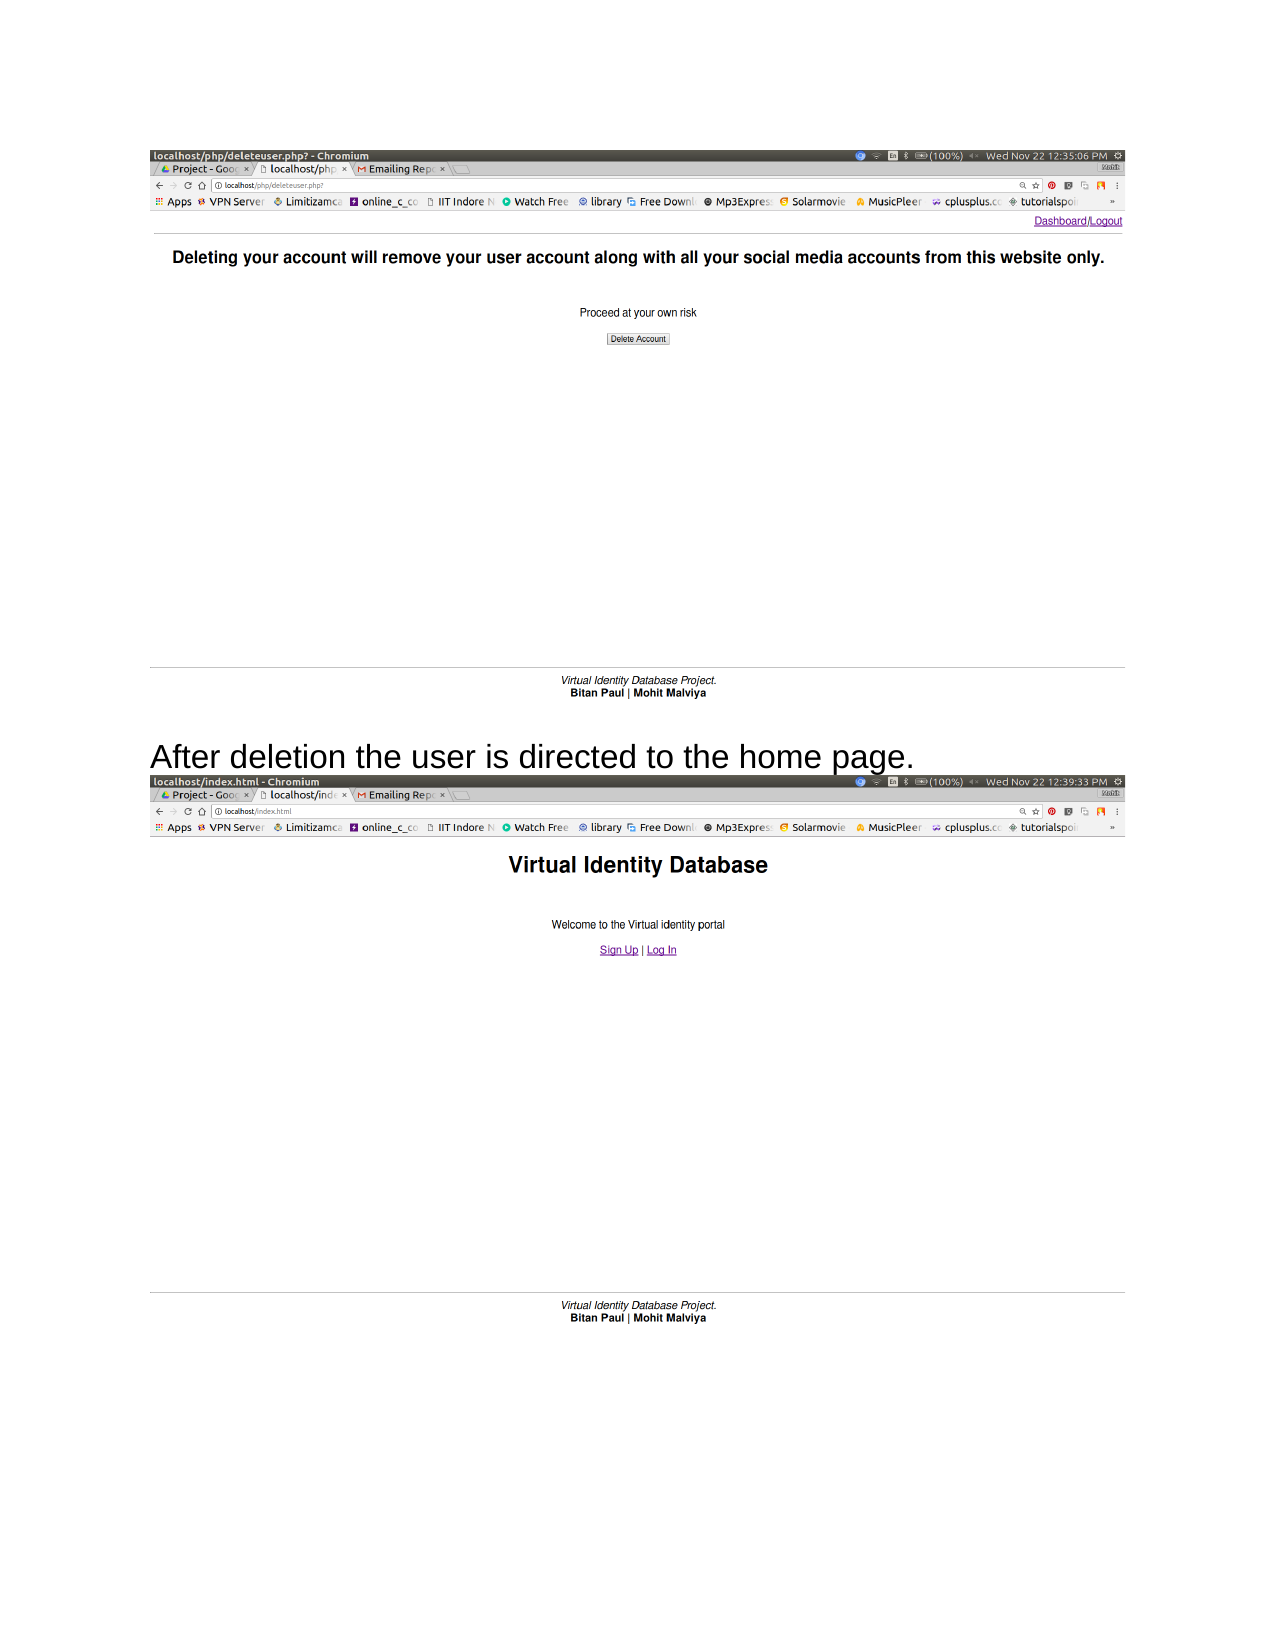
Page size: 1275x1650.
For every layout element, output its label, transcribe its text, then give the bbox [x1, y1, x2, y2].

picture [150, 775, 1125, 1324]
text After deletion the user is directed to the home page. [150, 737, 1125, 775]
picture [150, 150, 1125, 699]
